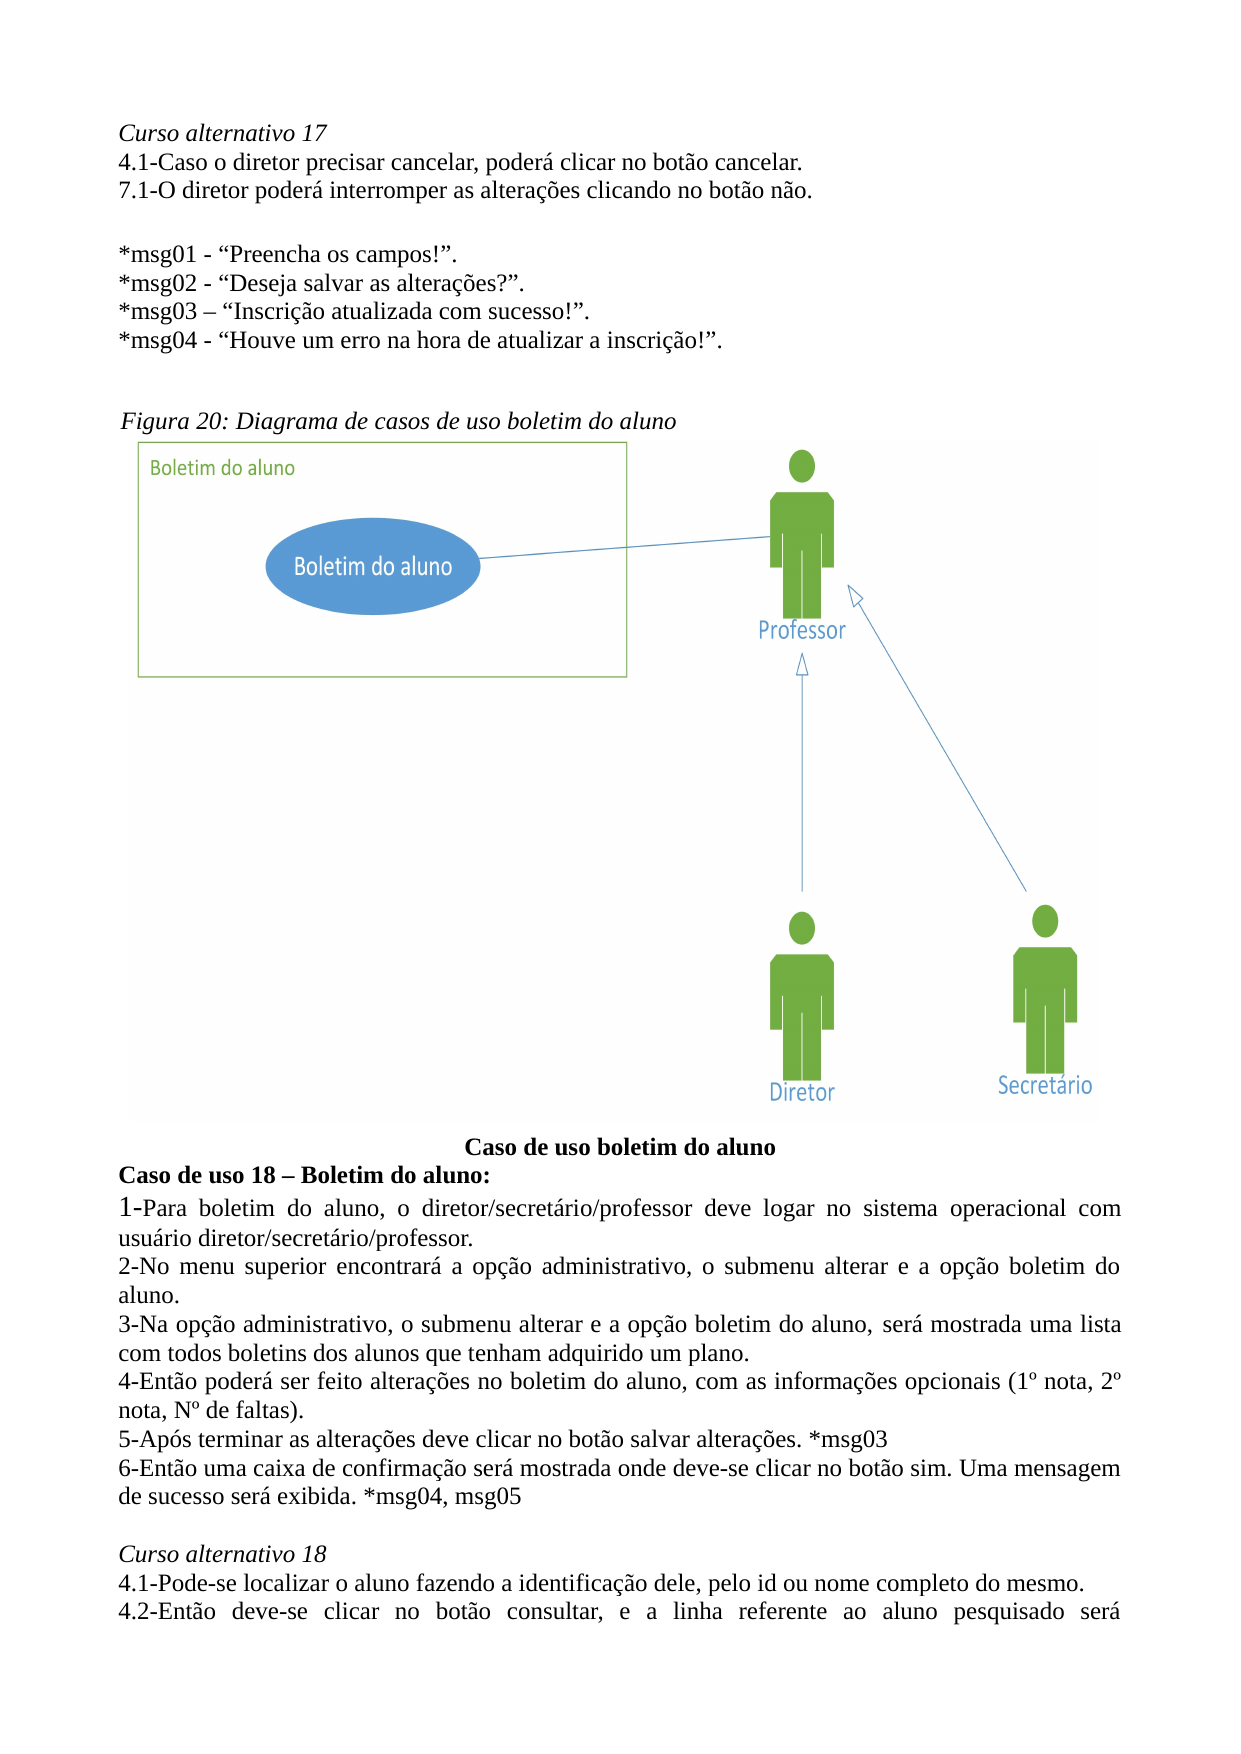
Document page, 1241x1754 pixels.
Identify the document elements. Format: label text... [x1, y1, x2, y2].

text 4.1-Caso o diretor precisar cancelar, poderá clicar no botão cancelar. [118, 147, 1122, 176]
picture [129, 441, 1099, 1123]
text 7.1-O diretor poderá interromper as alterações clicando no botão não. [118, 176, 1122, 204]
text 1-Para boletim do aluno, o diretor/secretário/professor deve logar no sistema operacional com usuário diretor/secretário/professor. [118, 1189, 1122, 1251]
text *msg03 – “Inscrição atualizada com sucesso!”. [118, 296, 1122, 325]
text *msg02 - “Deseja salvar as alterações?”. [118, 268, 1122, 296]
text Curso alternativo 18 [118, 1539, 1122, 1568]
text 2-No menu superior encontrará a opção administrativo, o submenu alterar e a opção boletim do aluno. [118, 1251, 1122, 1309]
text 4.2-Então deve-se clicar no botão consultar, e a linha referente ao aluno pesquisado será [118, 1596, 1122, 1625]
subtitle Curso alternativo 17 [118, 118, 1122, 147]
text 4-Então poderá ser feito alterações no boletim do aluno, com as informações opcionais (1º nota, 2º nota, Nº de faltas). [118, 1366, 1122, 1424]
text Caso de uso 18 – Boletim do aluno: [118, 1160, 1122, 1189]
text 5-Após terminar as alterações deve clicar no botão salvar alterações. *msg03 [118, 1424, 1122, 1453]
text *msg04 - “Houve um erro na hora de atualizar a inscrição!”. [118, 325, 1122, 354]
text Caso de uso boletim do aluno [118, 383, 1122, 1160]
text *msg01 - “Preencha os campos!”. [118, 239, 1122, 268]
text 6-Então uma caixa de confirmação será mostrada onde deve-se clicar no botão sim. Uma mensagem de sucesso será exibida. *msg04, msg05 [118, 1453, 1122, 1510]
text 4.1-Pode-se localizar o aluno fazendo a identificação dele, pelo id ou nome completo do mesmo. [118, 1568, 1122, 1596]
text 3-Na opção administrativo, o submenu alterar e a opção boletim do aluno, será mostrada uma lista com todos boletins dos alunos que tenham adquirido um plano. [118, 1309, 1122, 1366]
text Figura 20: Diagrama de casos de uso boletim do aluno [120, 406, 1108, 435]
